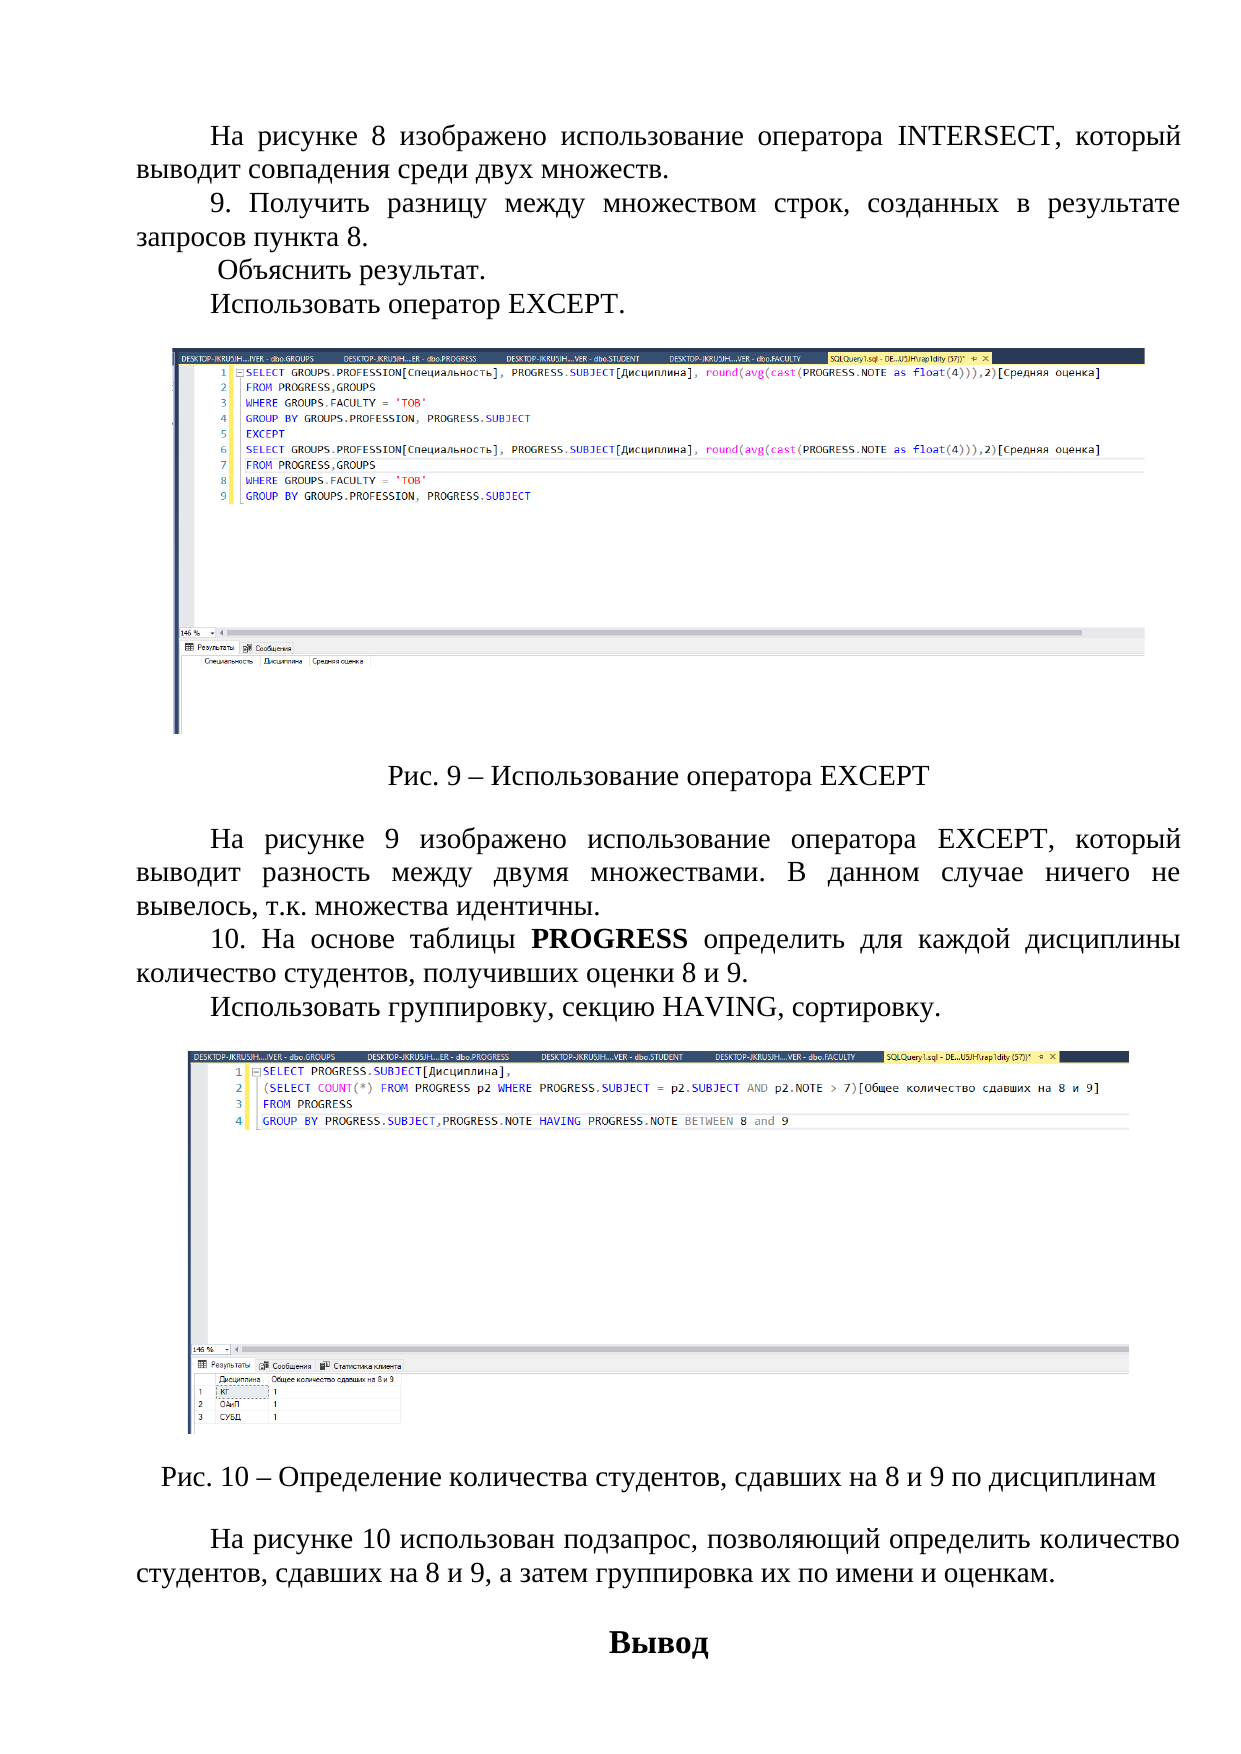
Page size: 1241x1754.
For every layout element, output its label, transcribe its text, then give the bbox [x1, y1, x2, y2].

text На рисунке 9 изображено использование оператора EXCEPT, который выводит разность между двумя множествами. В данном случае ничего не вывелось, т.к. множества идентичны. [136, 821, 1181, 922]
text 9. Получить разницу между множеством строк, созданных в результате запросов пункта 8. [136, 185, 1181, 252]
text Вывод [136, 1622, 1181, 1660]
text 10. На основе таблицы PROGRESS определить для каждой дисциплины количество студентов, получивших оценки 8 и 9. [136, 922, 1181, 989]
text Использовать оператор EXCEPT. [136, 286, 1181, 319]
text На рисунке 8 изображено использование оператора INTERSECT, который выводит совпадения среди двух множеств. [136, 118, 1181, 185]
text Использовать группировку, секцию HAVING, сортировку. [136, 989, 1181, 1022]
text Рис. 10 – Определение количества студентов, сдавших на 8 и 9 по дисциплинам [136, 1459, 1181, 1492]
text На рисунке 10 использован подзапрос, позволяющий определить количество студентов, сдавших на 8 и 9, а затем группировка их по имени и оценкам. [136, 1521, 1181, 1588]
text Объяснить результат. [136, 252, 1181, 286]
picture [187, 1051, 1129, 1434]
text Рис. 9 – Использование оператора EXCEPT [136, 758, 1181, 792]
picture [172, 348, 1145, 734]
